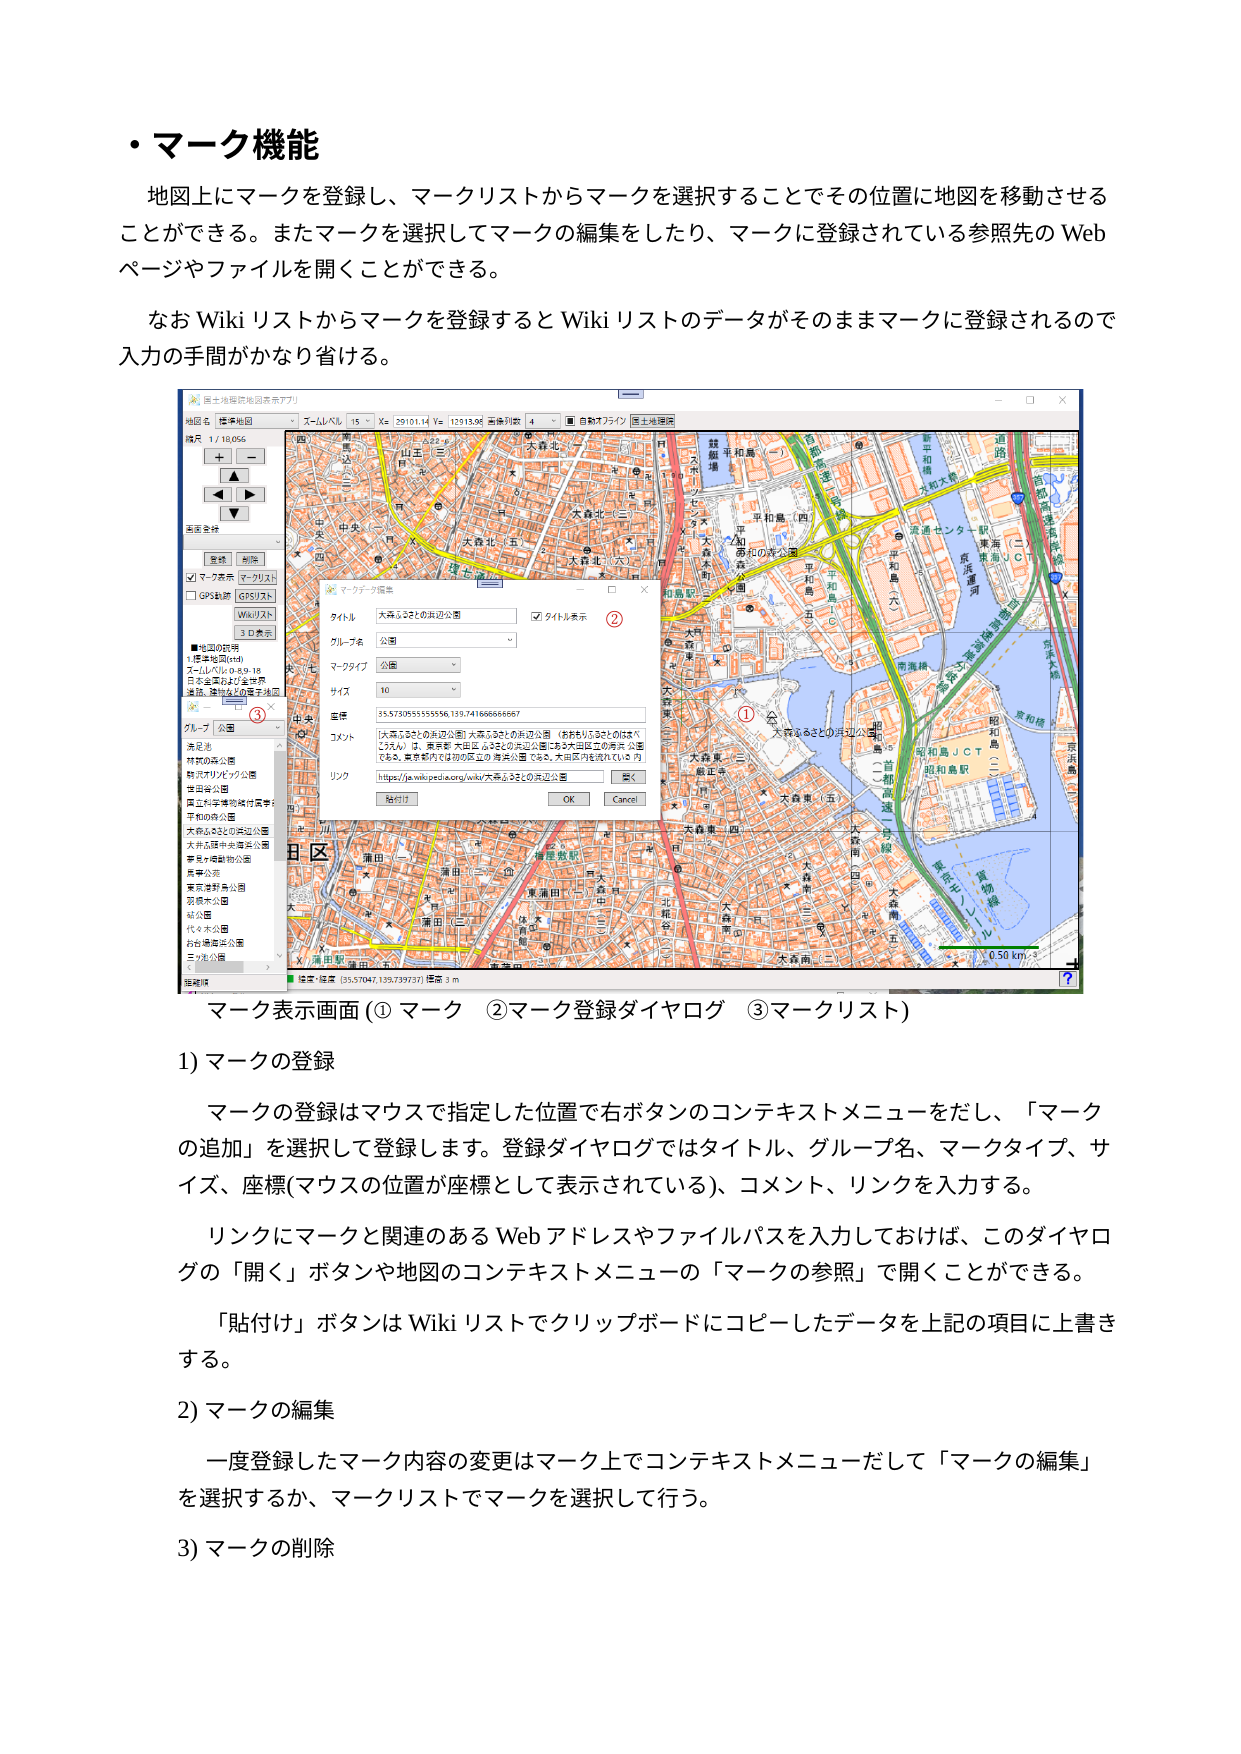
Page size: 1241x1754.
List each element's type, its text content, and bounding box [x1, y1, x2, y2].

text 3) マークの削除 [148, 1531, 1122, 1563]
text 1) マークの登録 [148, 1044, 1122, 1076]
text 一度登録したマーク内容の変更はマーク上でコンテキストメニューだして「マークの編集」を選択するか、マークリストでマークを選択して行う。 [177, 1444, 1122, 1512]
picture [177, 389, 1084, 994]
text リンクにマークと関連のあるWebアドレスやファイルパスを入力しておけば、このダイヤログの「開く」ボタンや地図のコンテキストメニューの「マークの参照」で開くことができる。 [177, 1219, 1122, 1287]
subtitle ・マーク機能 [118, 118, 1122, 167]
text 2) マークの編集 [148, 1393, 1122, 1425]
text 「貼付け」ボタンはWikiリストでクリップボードにコピーしたデータを上記の項目に上書きする。 [177, 1306, 1122, 1374]
text マーク表示画面 (① マーク ②マーク登録ダイヤログ ③マークリスト) [177, 390, 1122, 1025]
text なおWikiリストからマークを登録するとWikiリストのデータがそのままマークに登録されるので入力の手間がかなり省ける。 [118, 303, 1122, 371]
text 地図上にマークを登録し、マークリストからマークを選択することでその位置に地図を移動させることができる。またマークを選択してマークの編集をしたり、マークに登録されている参照先のWebページやファイルを開くことができる。 [118, 179, 1122, 283]
text マークの登録はマウスで指定した位置で右ボタンのコンテキストメニューをだし、「マークの追加」を選択して登録します。登録ダイヤログではタイトル、グループ名、マークタイプ、サイズ、座標(マウスの位置が座標として表示されている)、コメント、リンクを入力する。 [177, 1095, 1122, 1199]
